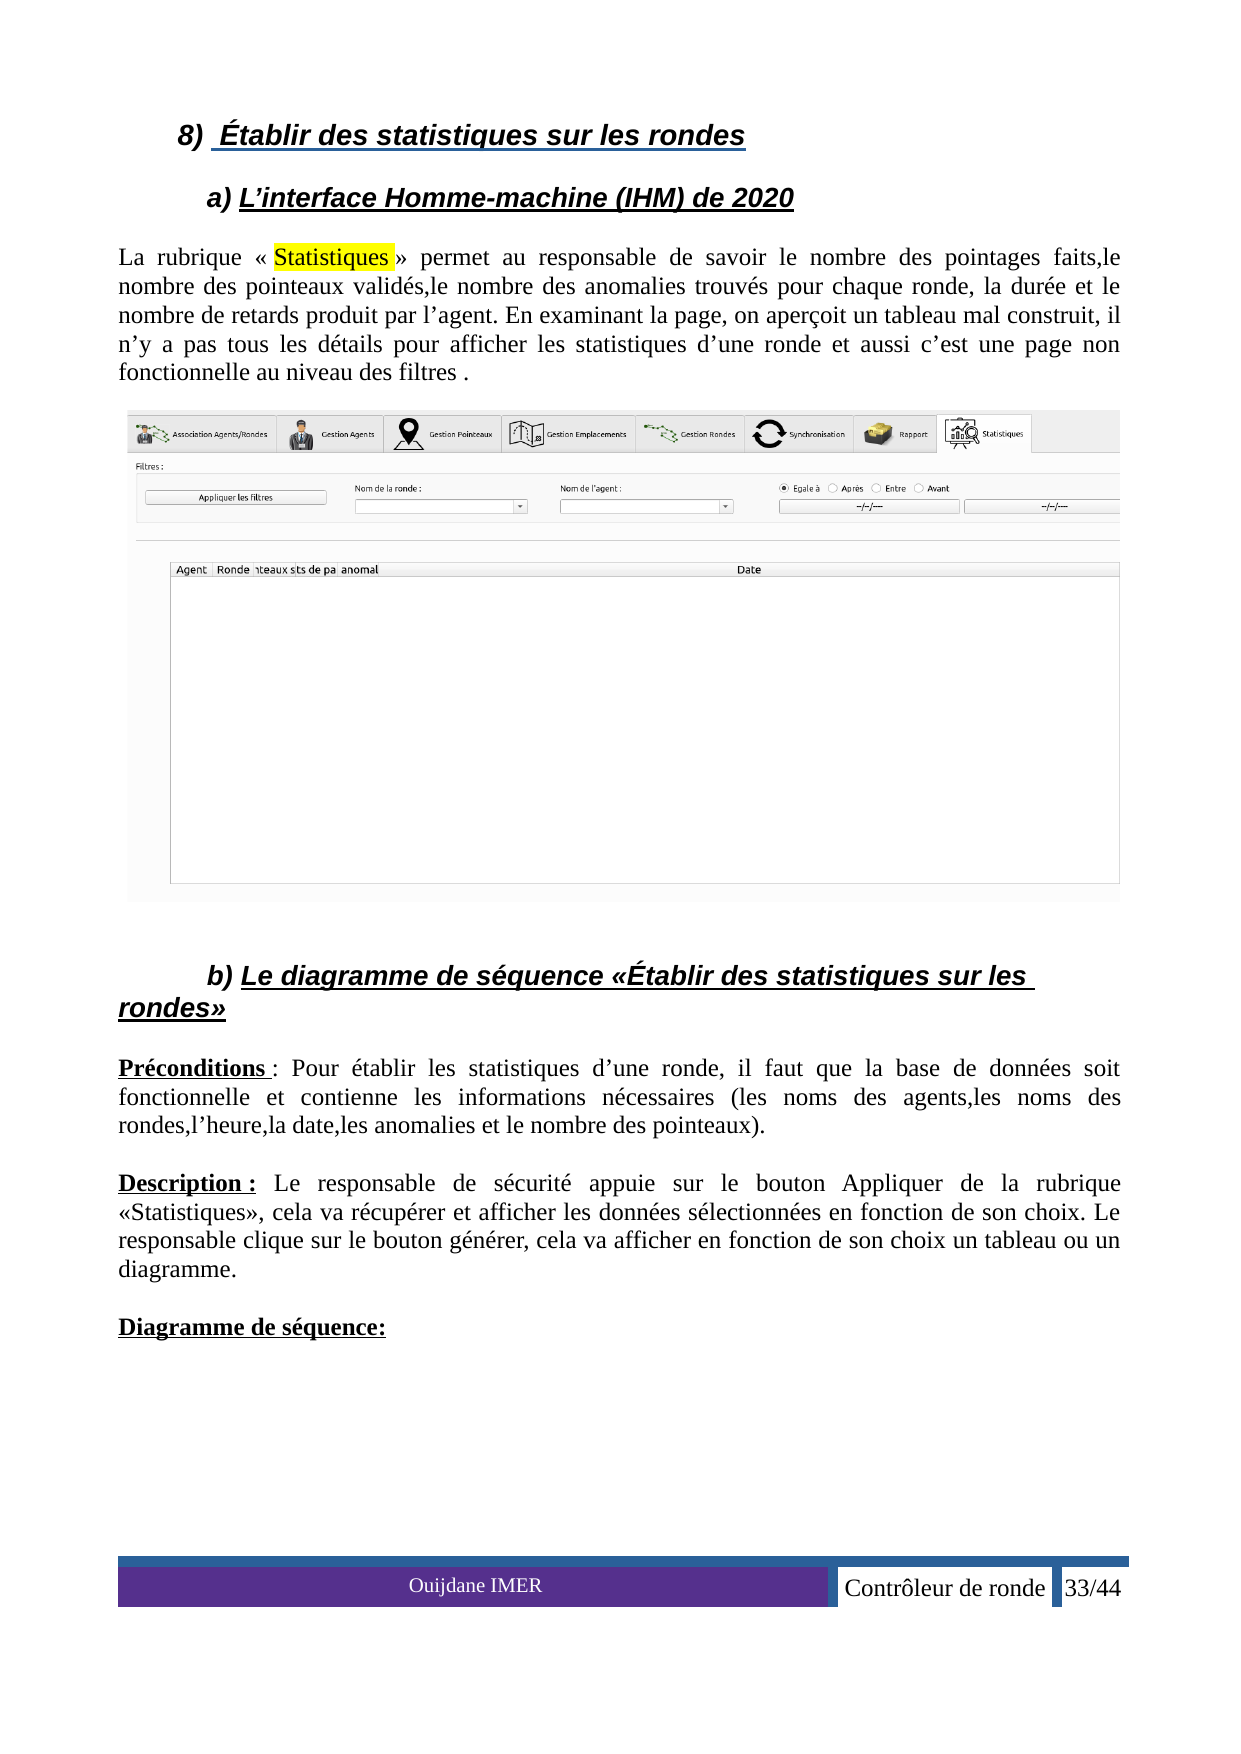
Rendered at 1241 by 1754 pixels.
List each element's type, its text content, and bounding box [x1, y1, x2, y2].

text Description : Le responsable de sécurité appuie sur le bouton Appliquer de la rubrique «Statistiques», cela va récupérer et afficher les données sélectionnées en fonction de son choix. Le responsable clique sur le bouton générer, cela va afficher en fonction de son choix un tableau ou un diagramme. [118, 1168, 1122, 1283]
text La rubrique « Statistiques » permet au responsable de savoir le nombre des pointages faits,le nombre des pointeaux validés,le nombre des anomalies trouvés pour chaque ronde, la durée et le nombre de retards produit par l’agent. En examinant la page, on aperçoit un tableau mal construit, il n’y a pas tous les détails pour afficher les statistiques d’une ronde et aussi c’est une page non fonctionnelle au niveau des filtres . [118, 242, 1122, 386]
subtitle Le diagramme de séquence «Établir des statistiques sur les rondes» [118, 960, 1122, 1023]
picture [127, 410, 1120, 902]
text Préconditions : Pour établir les statistiques d’une ronde, il faut que la base de données soit fonctionnelle et contienne les informations nécessaires (les noms des agents,les noms des rondes,l’heure,la date,les anomalies et le nombre des pointeaux). [118, 1053, 1122, 1139]
text Diagramme de séquence: [118, 1312, 1122, 1340]
subtitle Établir des statistiques sur les rondes [118, 118, 1122, 152]
subtitle L’interface Homme-machine (IHM) de 2020 [118, 181, 1122, 213]
